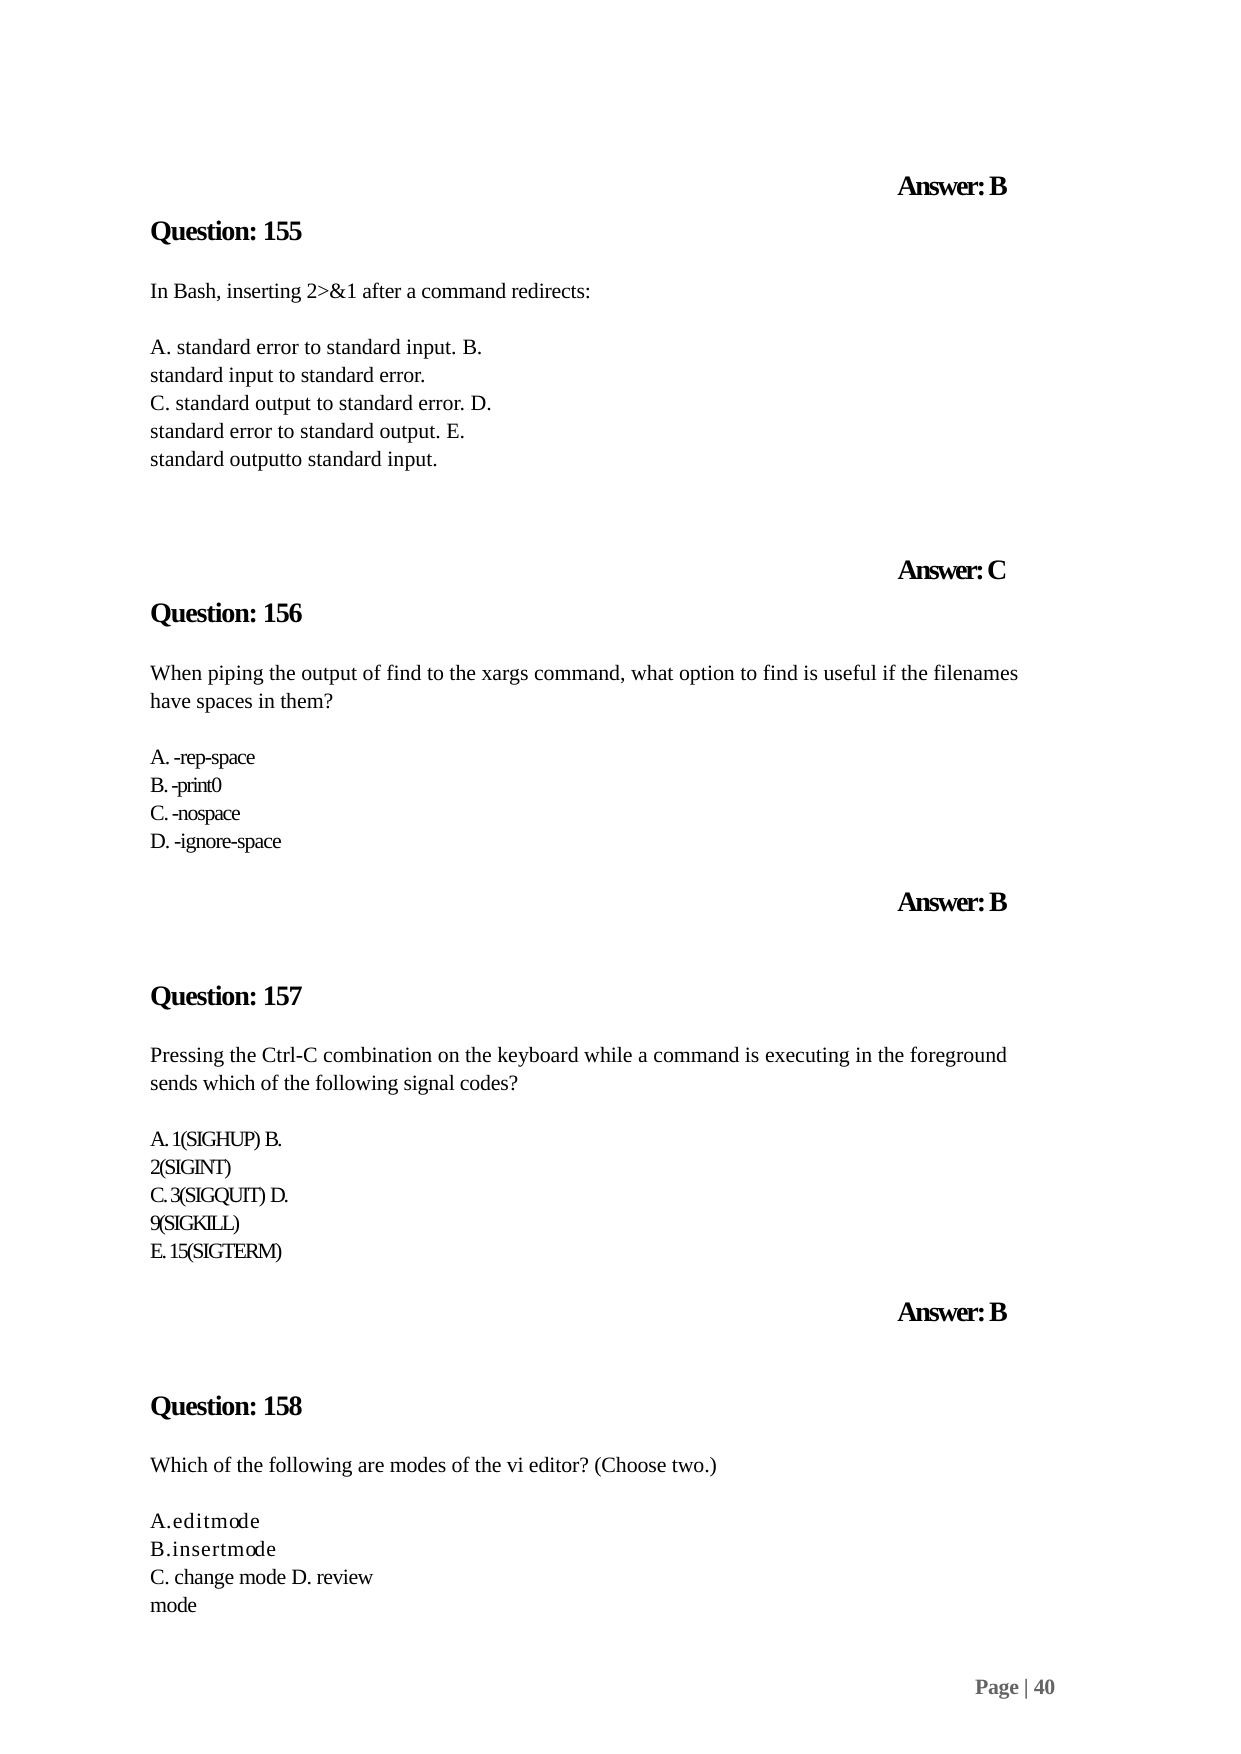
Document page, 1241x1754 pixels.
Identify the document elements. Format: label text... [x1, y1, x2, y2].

text have spaces in them? [150, 686, 424, 714]
text Pressing the Ctrl-C combination on the keyboard while a command is executing in the foreground [150, 1040, 1091, 1068]
text When piping the output of find to the xargs command, what option to find is useful if the filenames [150, 658, 1091, 686]
text Answer: B [150, 1293, 1027, 1329]
text sends which of the following signal codes? [150, 1068, 599, 1096]
text Question: 156 [150, 595, 348, 630]
text E. 15(SIGTERM) [150, 1236, 375, 1264]
text C. change mode D. review mode [150, 1562, 379, 1618]
text Question: 158 [150, 1387, 395, 1422]
text Answer: B [897, 162, 1027, 204]
text C. -nospace [150, 798, 345, 826]
text B. -print0 [150, 770, 327, 798]
text A. 1(SIGHUP) B. 2(SIGINT) [150, 1124, 355, 1180]
text Question: 155 [150, 212, 348, 248]
text Page | 40 [150, 1672, 1068, 1700]
text B . i n s e r t m od e [150, 1534, 367, 1562]
text D. -ignore-space [150, 826, 384, 854]
text Which of the following are modes of the vi editor? (Choose two.) [150, 1451, 786, 1478]
text A . e d i t m od e [150, 1506, 352, 1534]
text A. -rep-space [150, 742, 359, 770]
text Answer: C [897, 551, 1026, 587]
text C. standard output to standard error. D. standard error to standard output. E. standard outputto standard input. [150, 388, 502, 472]
text In Bash, inserting 2>&1 after a command redirects: [150, 276, 622, 304]
text Answer: B [150, 883, 1027, 919]
text Question: 157 [150, 977, 395, 1012]
text C. 3(SIGQUIT) D. 9(SIGKILL) [150, 1180, 359, 1236]
text A. standard error to standard input. B. standard input to standard error. [150, 332, 492, 388]
